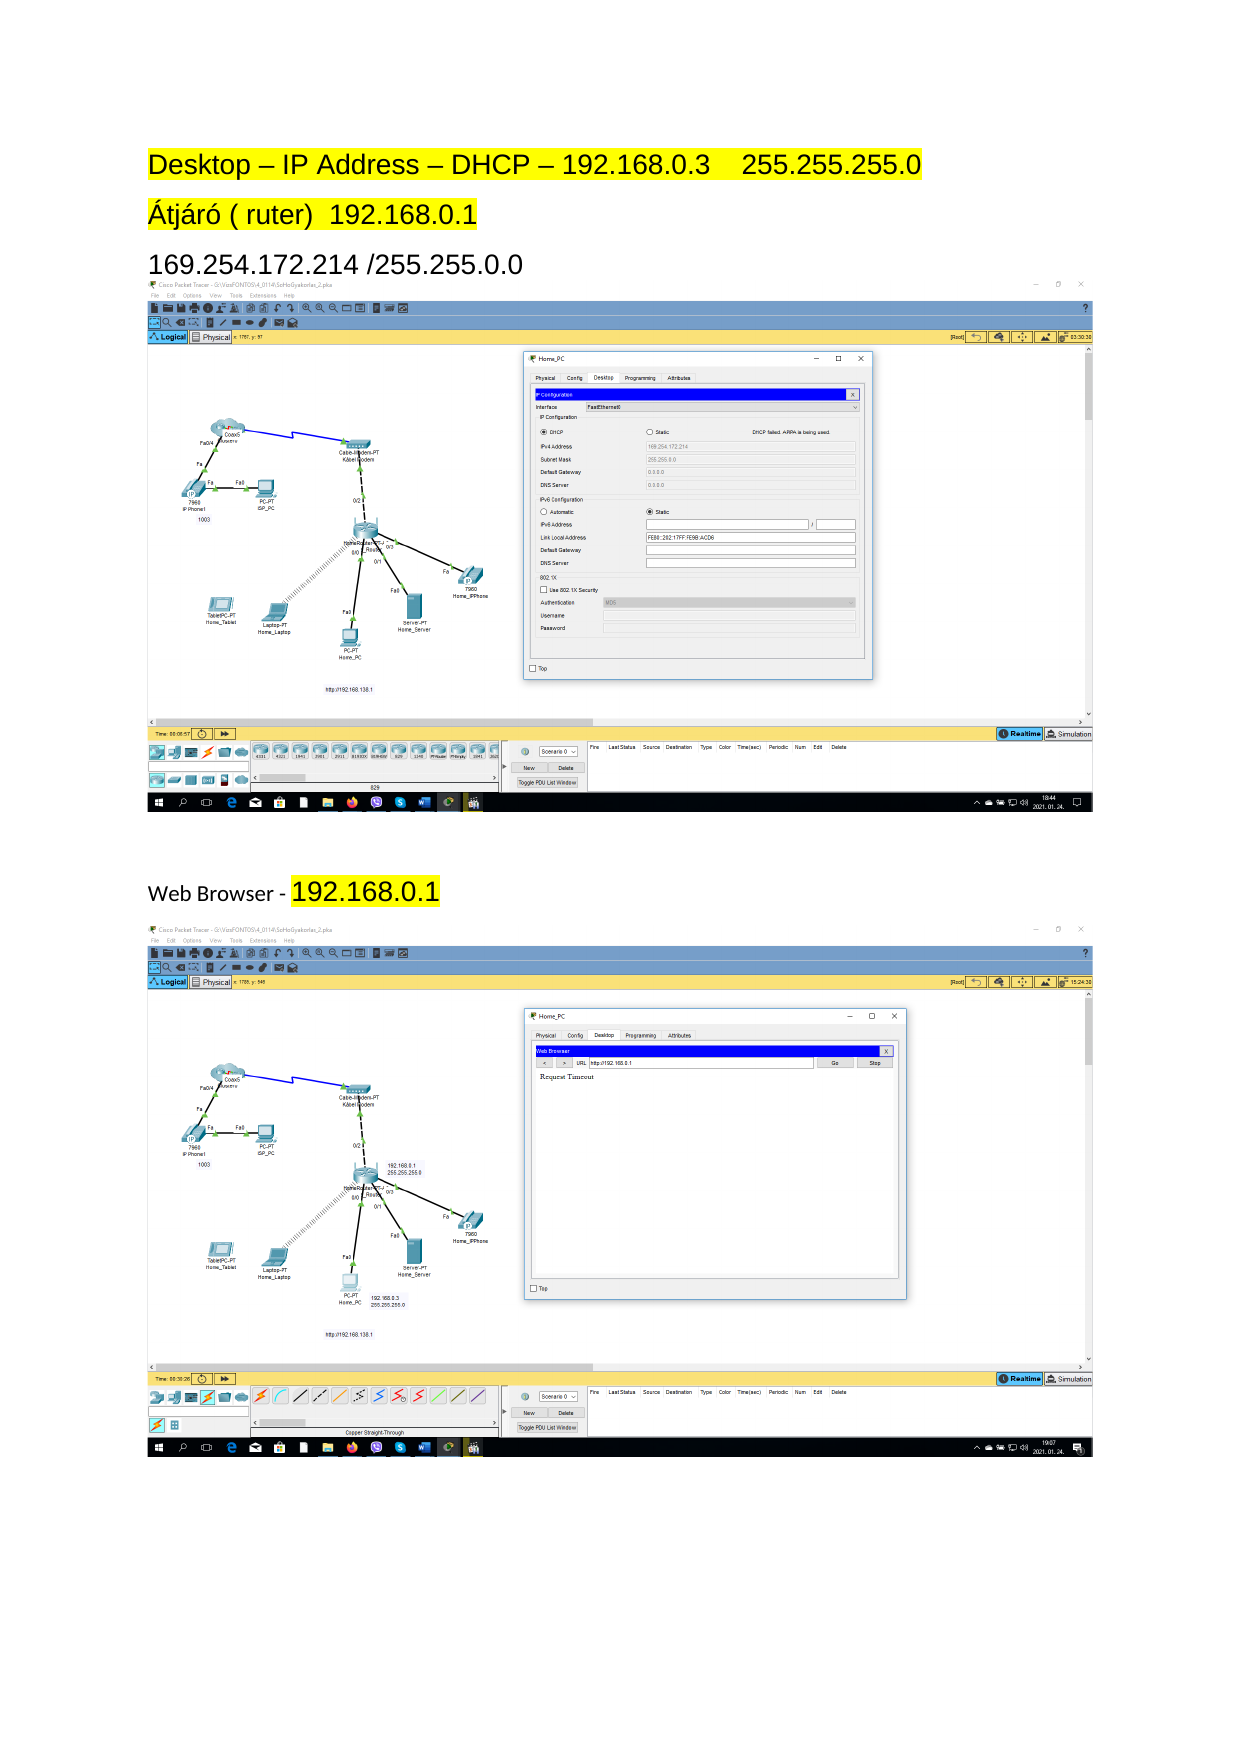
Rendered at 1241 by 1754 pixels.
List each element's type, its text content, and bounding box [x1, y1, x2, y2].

text Web Browser - 192.168.0.1 [148, 875, 1093, 907]
text 169.254.172.214 /255.255.0.0 [148, 248, 1093, 280]
text Átjáró ( ruter) 192.168.0.1 [148, 198, 1093, 230]
text Desktop – IP Address – DHCP – 192.168.0.3 255.255.255.0 [148, 148, 1093, 180]
